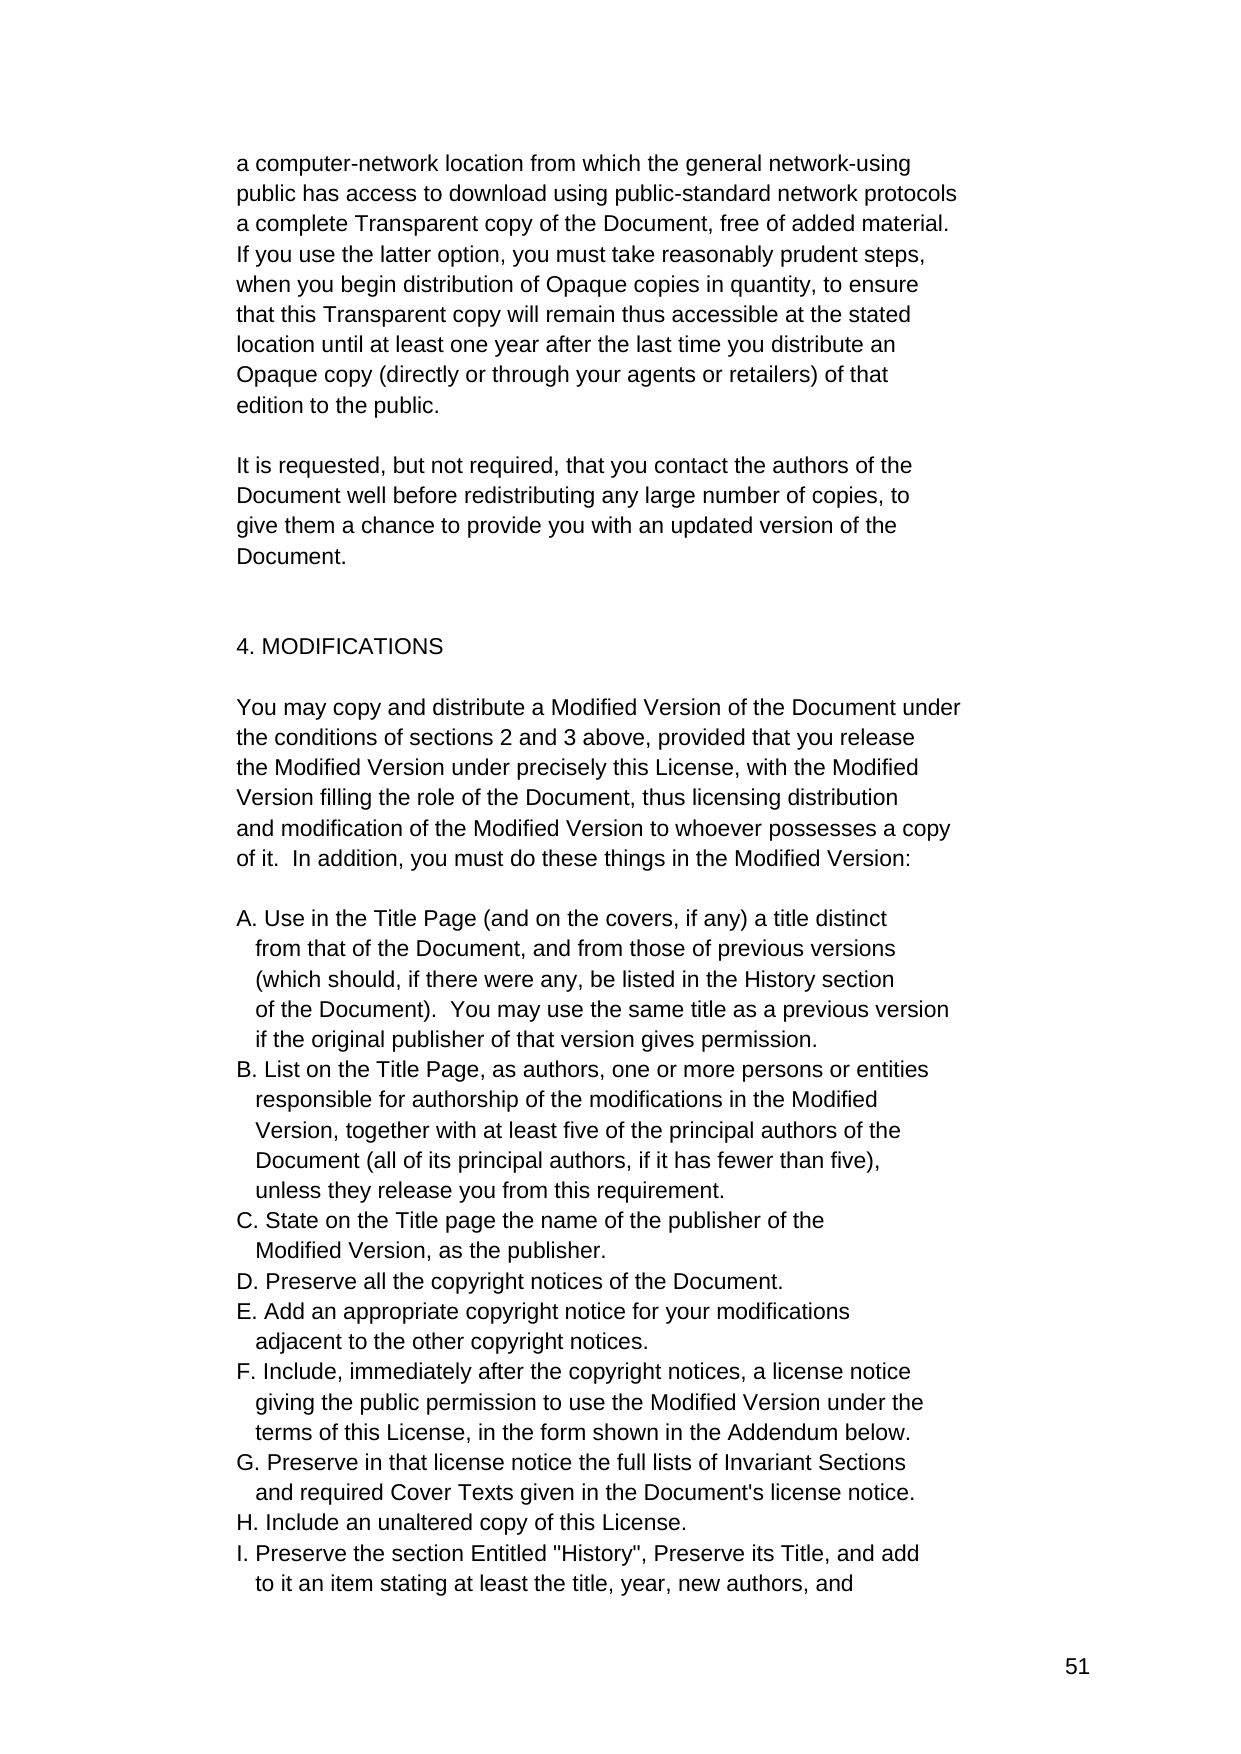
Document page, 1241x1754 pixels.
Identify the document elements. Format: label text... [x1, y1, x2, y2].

text a computer-network location from which the general network-using public has access to download using public-standard network protocols a complete Transparent copy of the Document, free of added material. If you use the latter option, you must take reasonably prudent steps, when you begin distribution of Opaque copies in quantity, to ensure that this Transparent copy will remain thus accessible at the stated location until at least one year after the last time you distribute an Opaque copy (directly or through your agents or retailers) of that edition to the public. It is requested, but not required, that you contact the authors of the Document well before redistributing any large number of copies, to give them a chance to provide you with an updated version of the Document. 4. MODIFICATIONS You may copy and distribute a Modified Version of the Document under the conditions of sections 2 and 3 above, provided that you release the Modified Version under precisely this License, with the Modified Version filling the role of the Document, thus licensing distribution and modification of the Modified Version to whoever possesses a copy of it. In addition, you must do these things in the Modified Version: A. Use in the Title Page (and on the covers, if any) a title distinct from that of the Document, and from those of previous versions (which should, if there were any, be listed in the History section of the Document). You may use the same title as a previous version if the original publisher of that version gives permission. B. List on the Title Page, as authors, one or more persons or entities responsible for authorship of the modifications in the Modified Version, together with at least five of the principal authors of the Document (all of its principal authors, if it has fewer than five), unless they release you from this requirement. C. State on the Title page the name of the publisher of the Modified Version, as the publisher. D. Preserve all the copyright notices of the Document. E. Add an appropriate copyright notice for your modifications adjacent to the other copyright notices. F. Include, immediately after the copyright notices, a license notice giving the public permission to use the Modified Version under the terms of this License, in the form shown in the Addendum below. G. Preserve in that license notice the full lists of Invariant Sections and required Cover Texts given in the Document's license notice. H. Include an unaltered copy of this License. I. Preserve the section Entitled "History", Preserve its Title, and add to it an item stating at least the title, year, new authors, and [236, 150, 1090, 1596]
